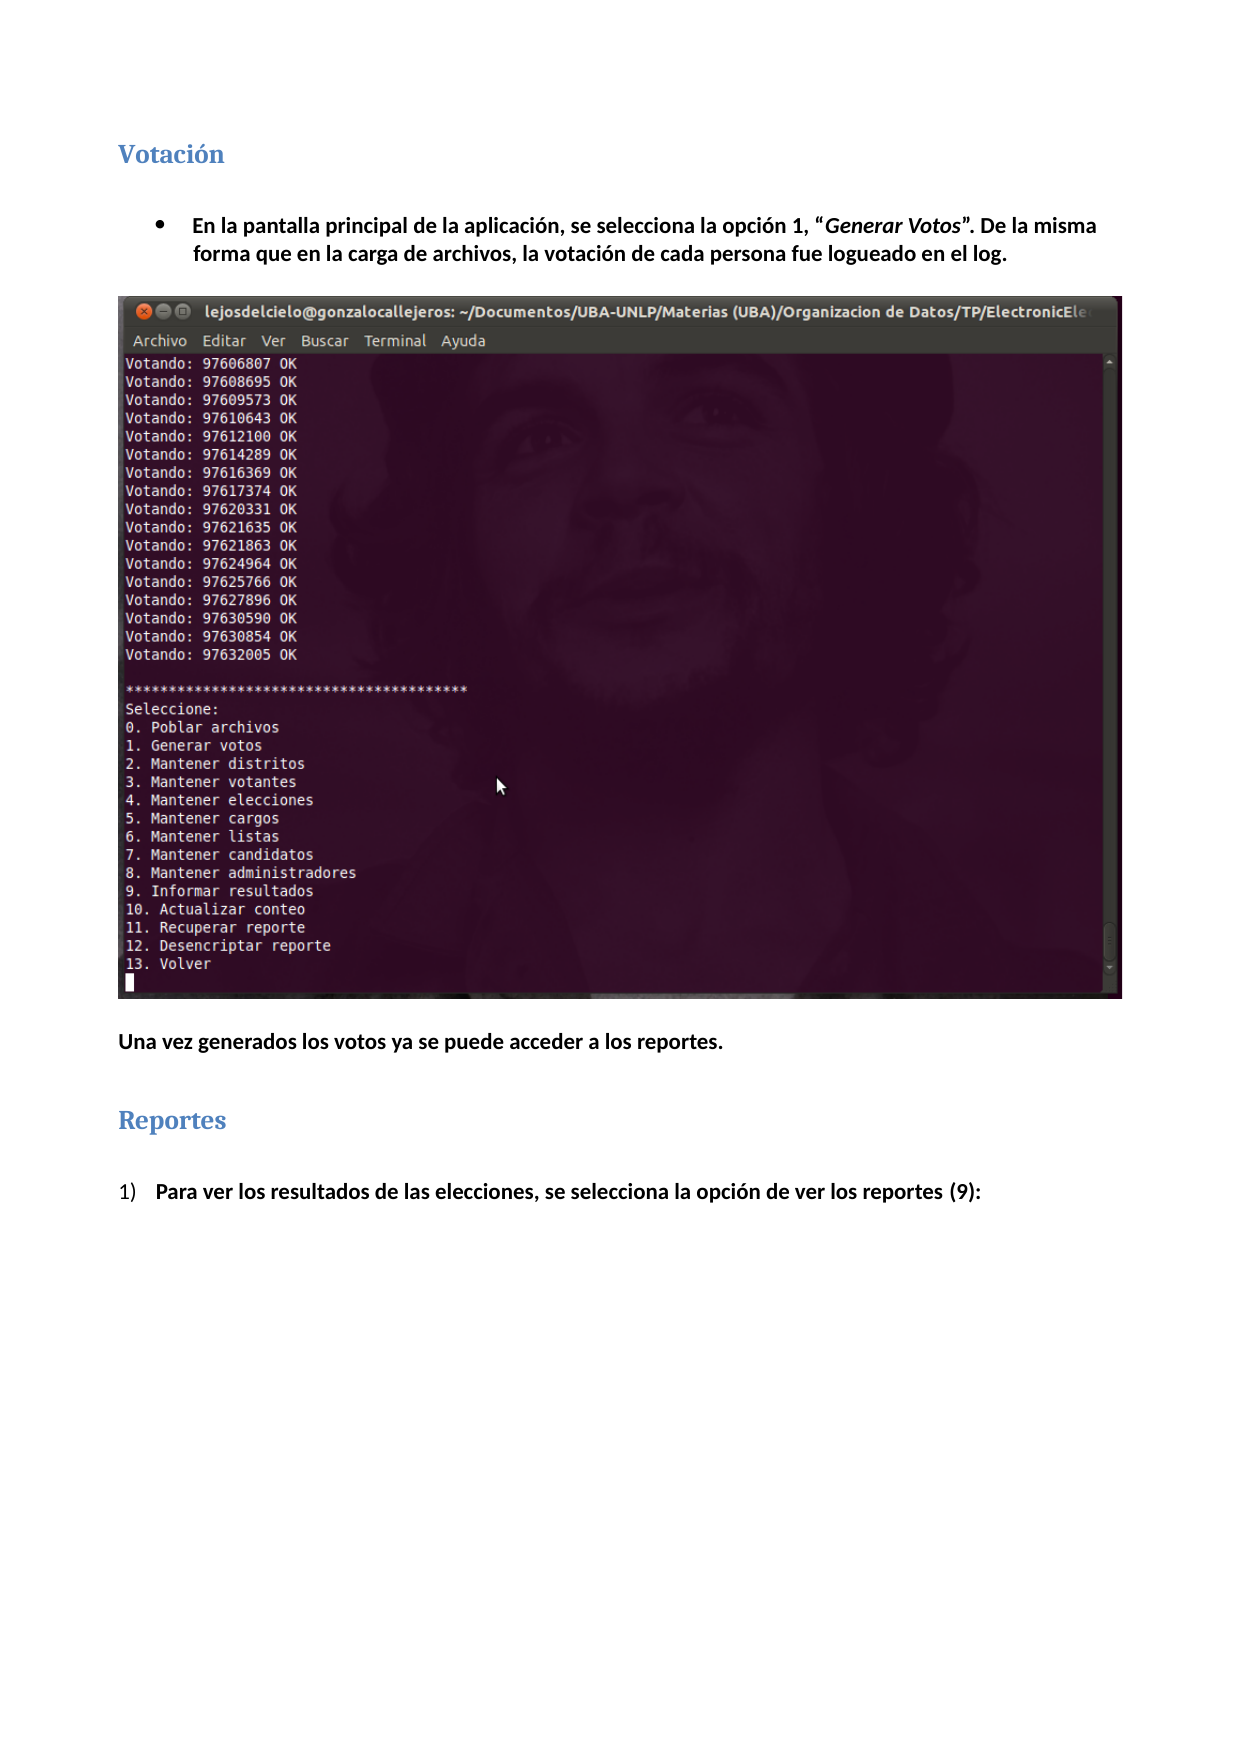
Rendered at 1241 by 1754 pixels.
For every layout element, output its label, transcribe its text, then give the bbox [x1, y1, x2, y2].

picture [118, 296, 1123, 999]
list Para ver los resultados de las elecciones, se selecciona la opción de ver los reportes (9): [118, 1177, 1122, 1205]
list En la pantalla principal de la aplicación, se selecciona la opción 1, “Generar Votos”. De la misma forma que en la carga de archivos, la votación de cada persona fue logueado en el log. [156, 211, 1122, 267]
text Una vez generados los votos ya se puede acceder a los reportes. [118, 1027, 1122, 1055]
subtitle Reportes [118, 1105, 1122, 1136]
subtitle Votación [118, 139, 1122, 170]
